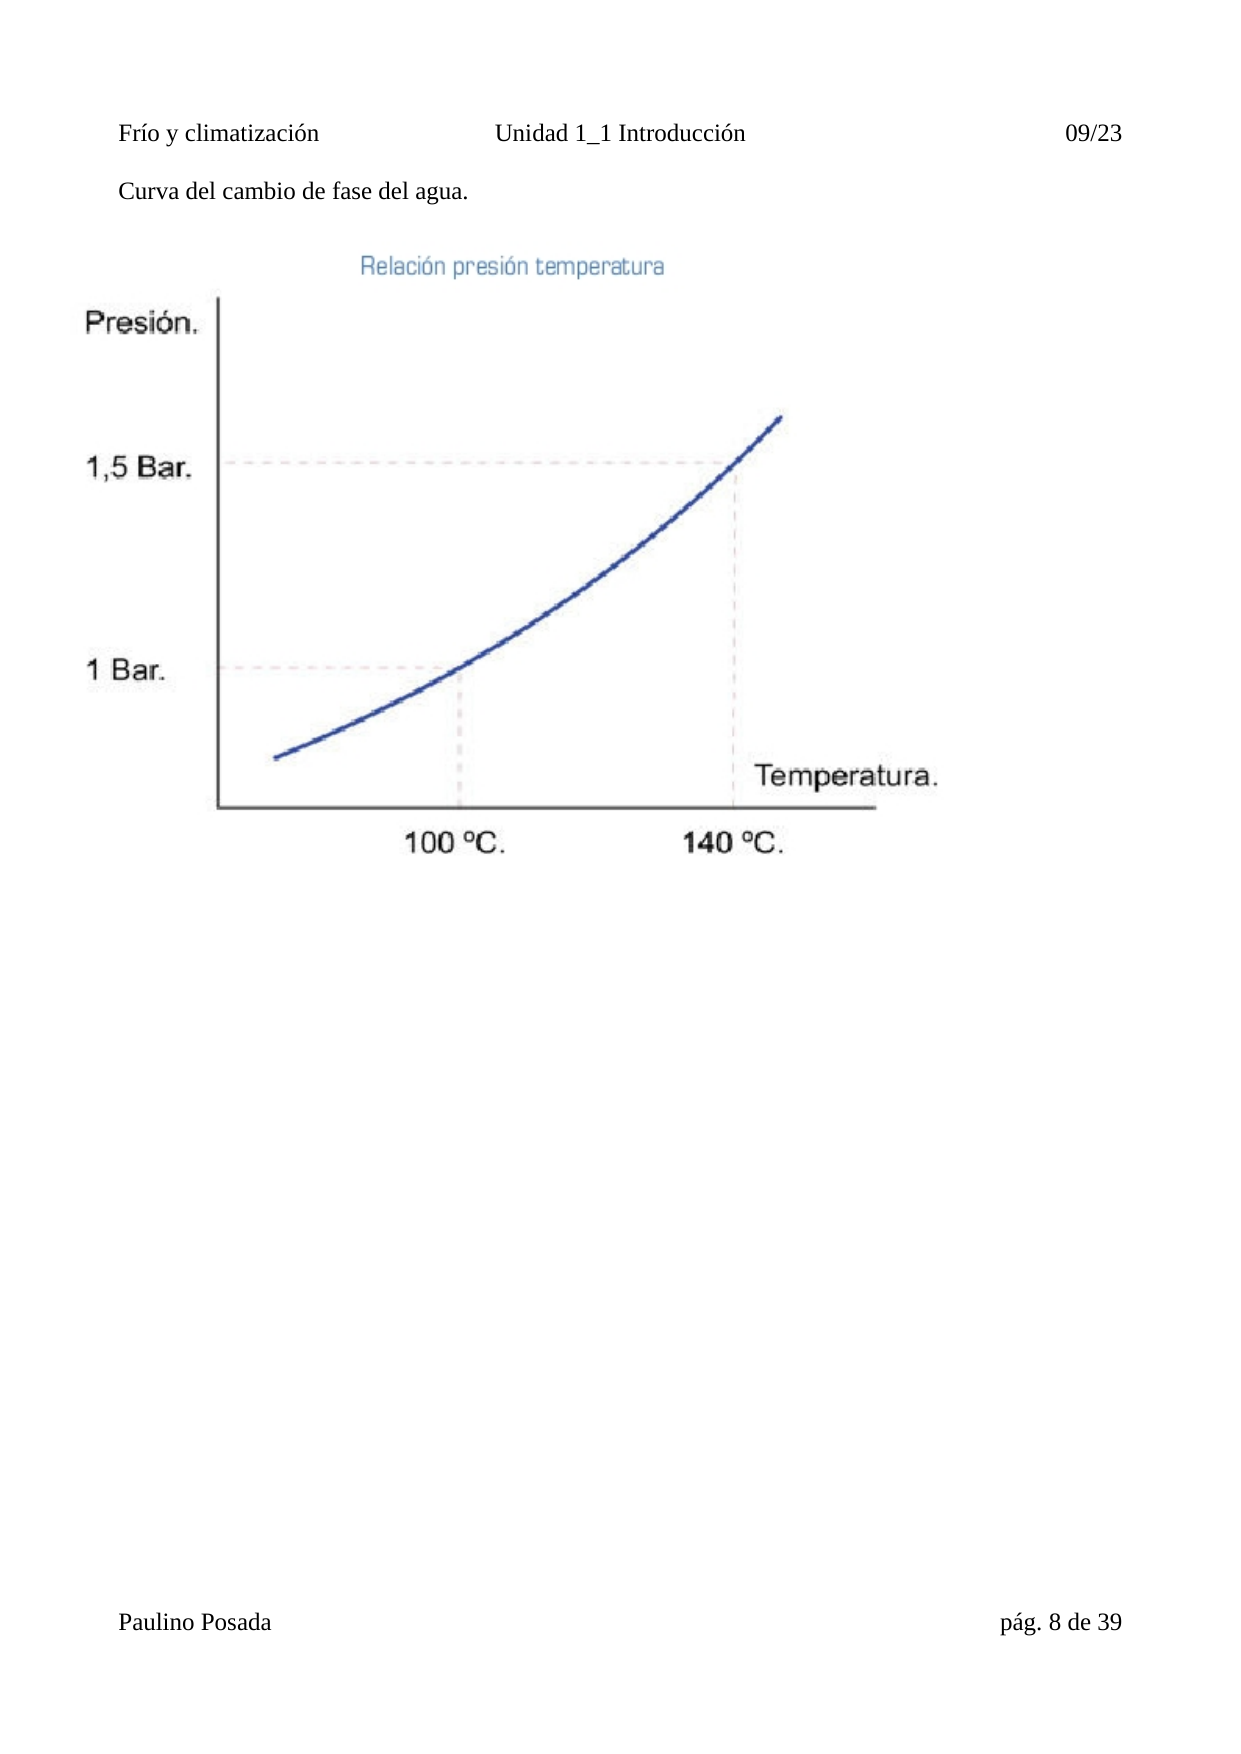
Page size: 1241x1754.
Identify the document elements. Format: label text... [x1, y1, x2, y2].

picture [59, 217, 953, 879]
text Curva del cambio de fase del agua. [118, 176, 1122, 205]
